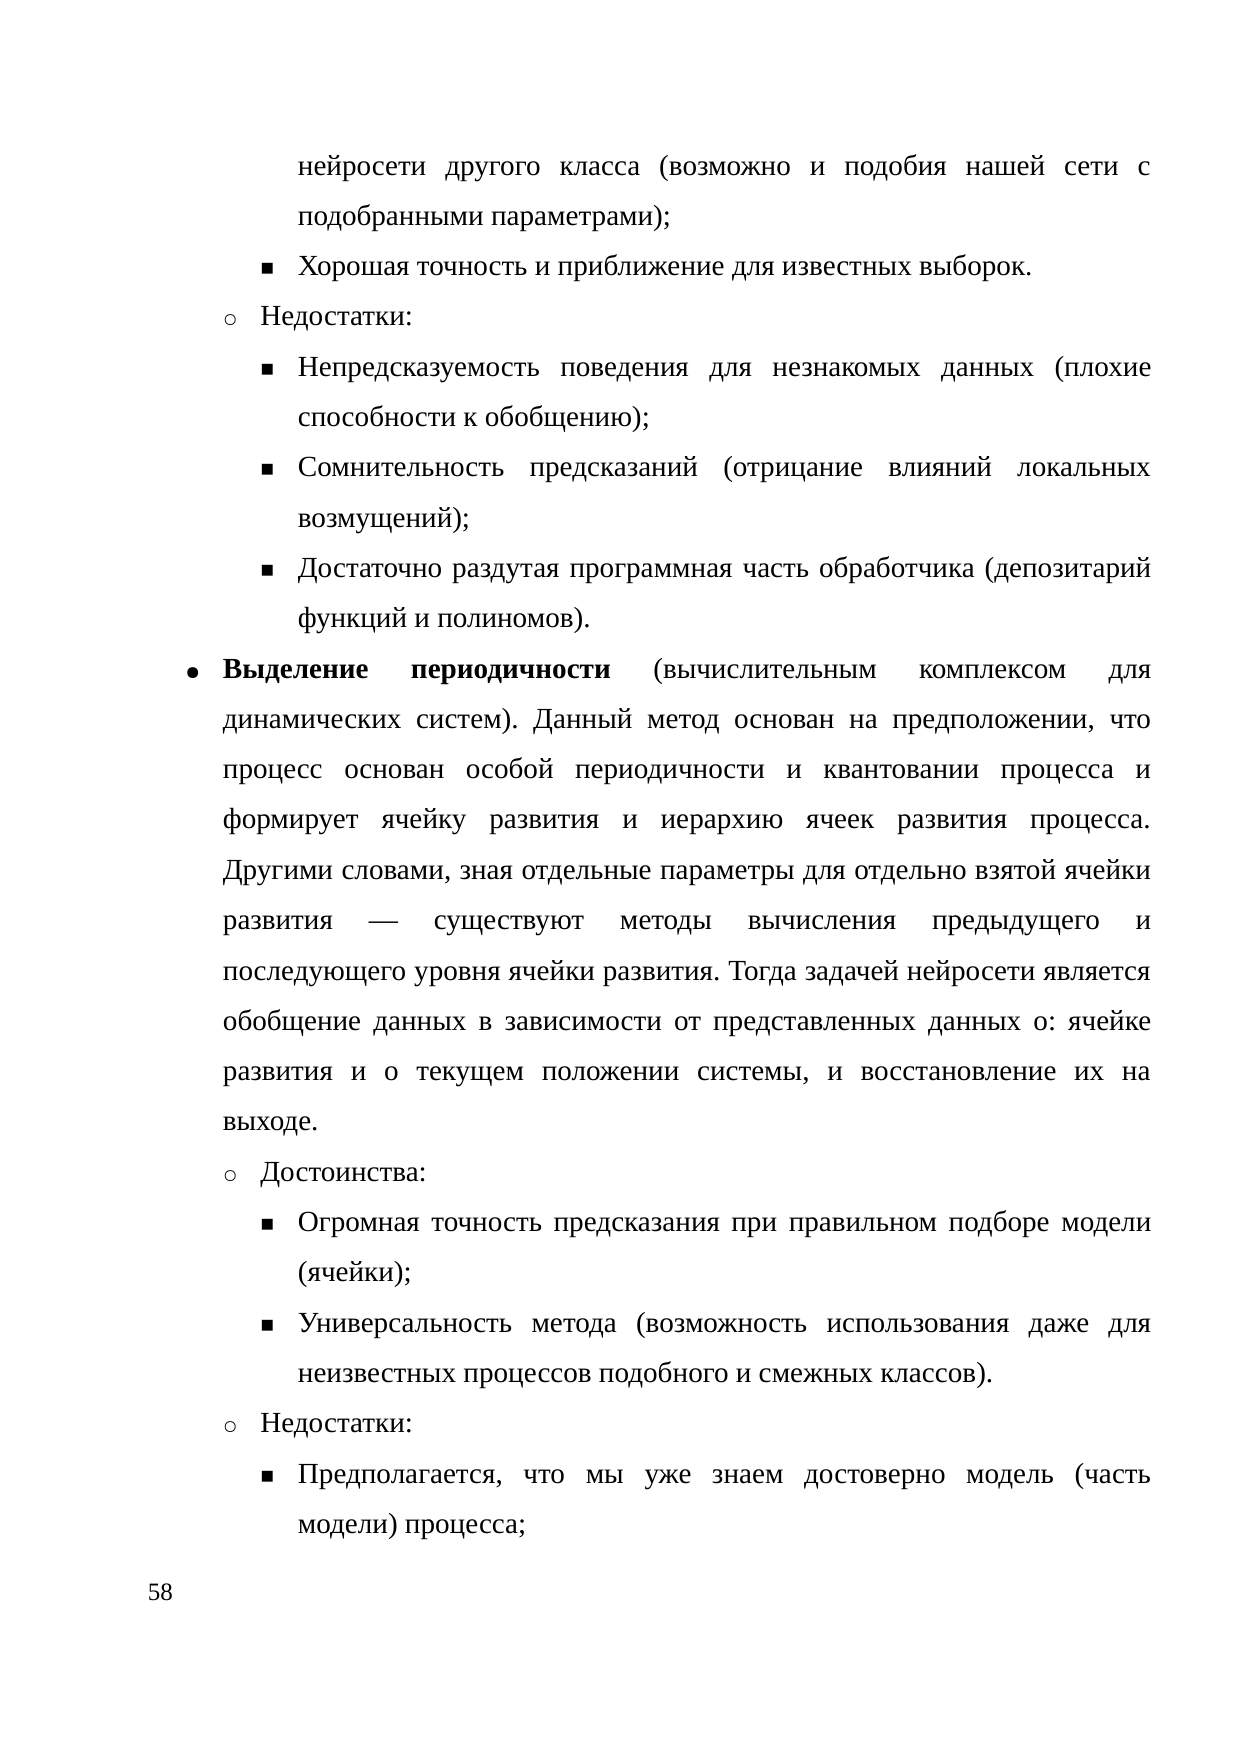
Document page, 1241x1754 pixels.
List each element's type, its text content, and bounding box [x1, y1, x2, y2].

list Недостатки: [223, 298, 1152, 332]
list Недостатки: [223, 1405, 1152, 1439]
list Непредсказуемость поведения для незнакомых данных (плохие способности к обобщению); [260, 349, 1152, 433]
list Универсальность метода (возможность использования даже для неизвестных процессов подобного и смежных классов). [260, 1305, 1152, 1389]
list Выделение периодичности (вычислительным комплексом для динамических систем). Данный метод основан на предположении, что процесс основан особой периодичности и квантовании процесса и формирует ячейку развития и иерархию ячеек развития процесса. Другими словами, зная отдельные параметры для отдельно взятой ячейки развития — существуют методы вычисления предыдущего и последующего уровня ячейки развития. Тогда задачей нейросети является обобщение данных в зависимости от представленных данных о: ячейке развития и о текущем положении системы, и восстановление их на выходе. [185, 651, 1152, 1137]
list Сомнительность предсказаний (отрицание влияний локальных возмущений); [260, 449, 1152, 533]
list Достаточно раздутая программная часть обработчика (депозитарий функций и полиномов). [260, 550, 1152, 634]
list Огромная точность предсказания при правильном подборе модели (ячейки); [260, 1204, 1152, 1288]
list Предполагается, что мы уже знаем достоверно модель (часть модели) процесса; [260, 1456, 1152, 1539]
list Хорошая точность и приближение для известных выборок. [260, 248, 1152, 282]
list Достоинства: [223, 1154, 1152, 1187]
list нейросети другого класса (возможно и подобия нашей сети с подобранными параметрами); [260, 148, 1152, 231]
